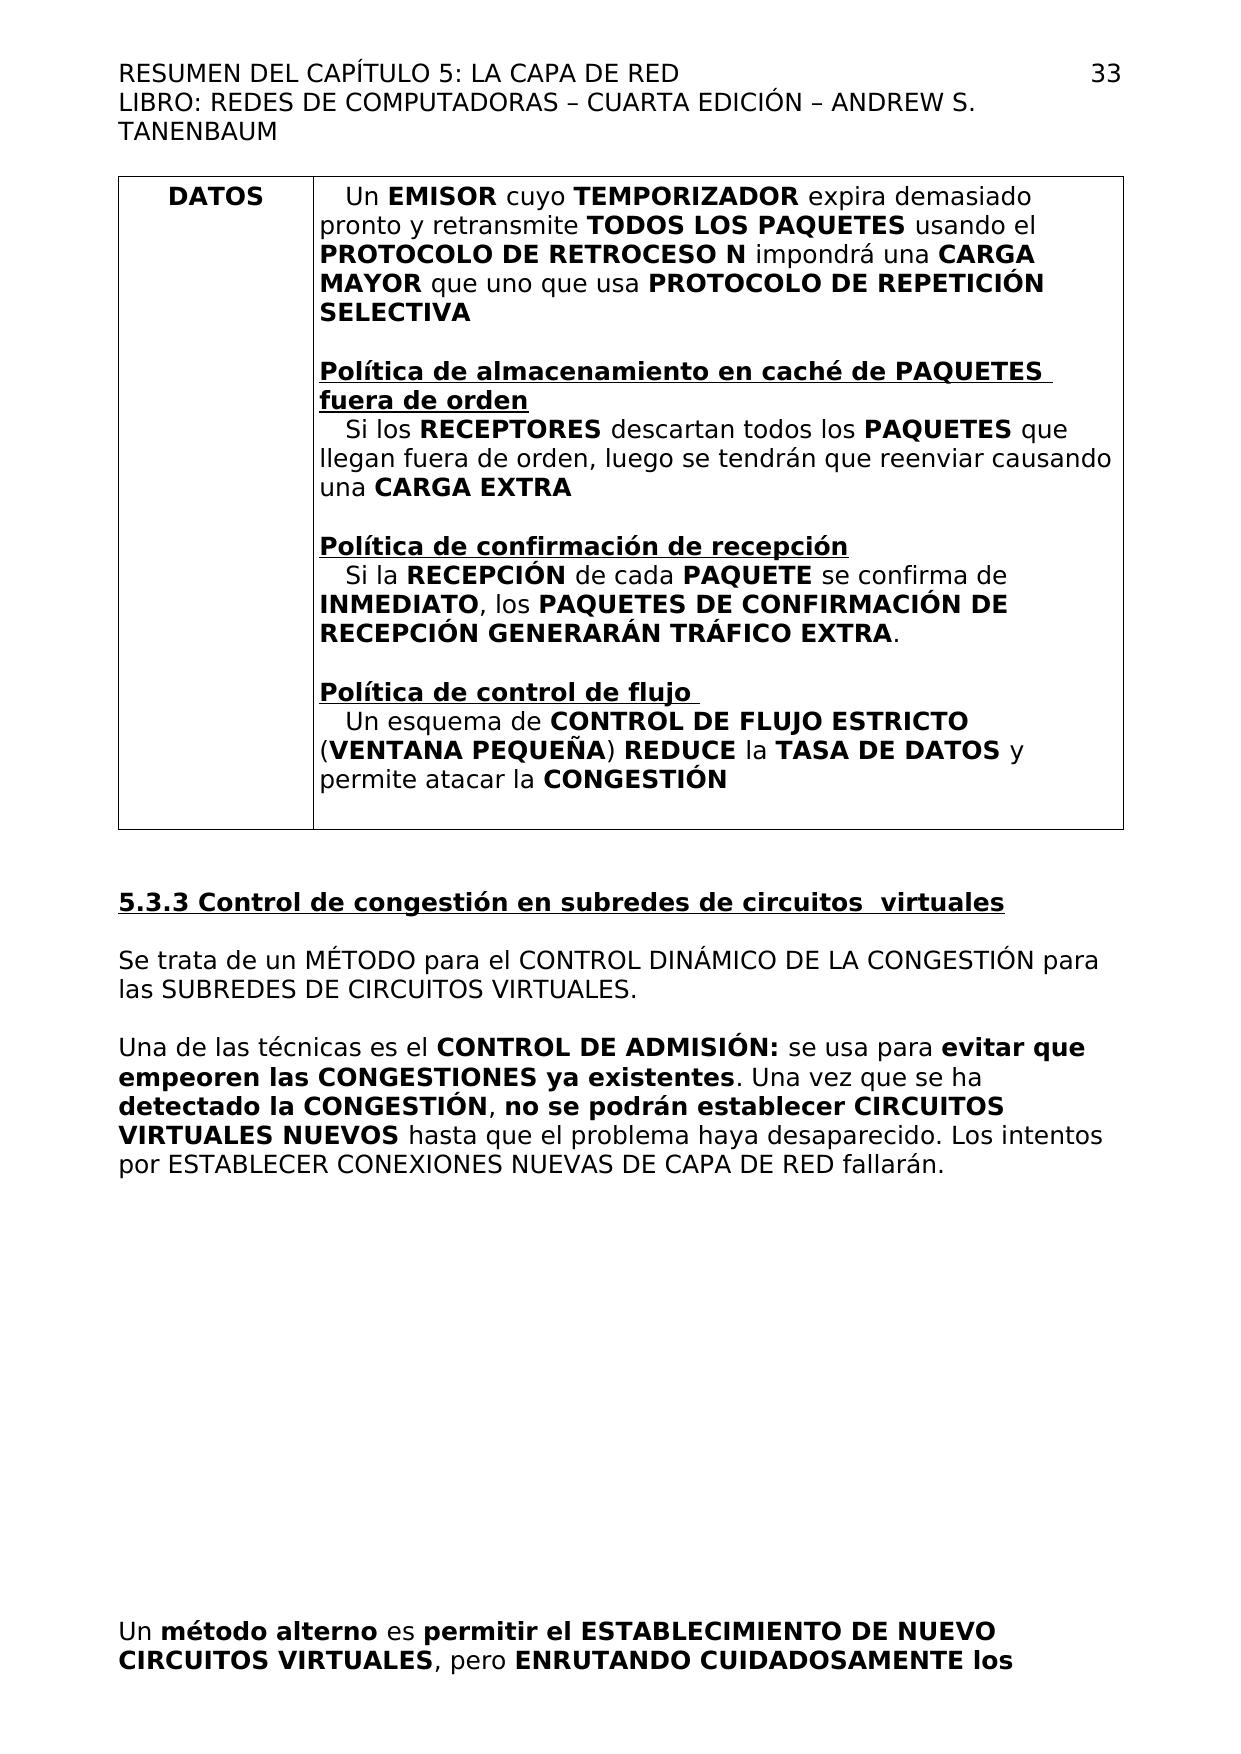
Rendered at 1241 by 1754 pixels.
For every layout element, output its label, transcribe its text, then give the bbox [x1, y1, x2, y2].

text Se trata de un MÉTODO para el CONTROL DINÁMICO DE LA CONGESTIÓN para las SUBREDES DE CIRCUITOS VIRTUALES. [118, 946, 1122, 1004]
text Una de las técnicas es el CONTROL DE ADMISIÓN: se usa para evitar que empeoren las CONGESTIONES ya existentes. Una vez que se ha detectado la CONGESTIÓN, no se podrán establecer CIRCUITOS VIRTUALES NUEVOS hasta que el problema haya desaparecido. Los intentos por ESTABLECER CONEXIONES NUEVAS DE CAPA DE RED fallarán. [118, 1033, 1122, 1179]
text 5.3.3 Control de congestión en subredes de circuitos virtuales [118, 888, 1122, 917]
text Un método alterno es permitir el ESTABLECIMIENTO DE NUEVO CIRCUITOS VIRTUALES, pero ENRUTANDO CUIDADOSAMENTE los [118, 1617, 1122, 1675]
table_cell DATOS [119, 177, 313, 829]
table_cell Un EMISOR cuyo TEMPORIZADOR expira demasiado pronto y retransmite TODOS LOS PAQUETES usando el PROTOCOLO DE RETROCESO N impondrá una CARGA MAYOR que uno que usa PROTOCOLO DE REPETICIÓN SELECTIVA Política de almacenamiento en caché de PAQUETES fuera de orden Si los RECEPTORES descartan todos los PAQUETES que llegan fuera de orden, luego se tendrán que reenviar causando una CARGA EXTRA Política de confirmación de recepción Si la RECEPCIÓN de cada PAQUETE se confirma de INMEDIATO, los PAQUETES DE CONFIRMACIÓN DE RECEPCIÓN GENERARÁN TRÁFICO EXTRA. Política de control de flujo Un esquema de CONTROL DE FLUJO ESTRICTO (VENTANA PEQUEÑA) REDUCE la TASA DE DATOS y permite atacar la CONGESTIÓN [314, 177, 1123, 829]
